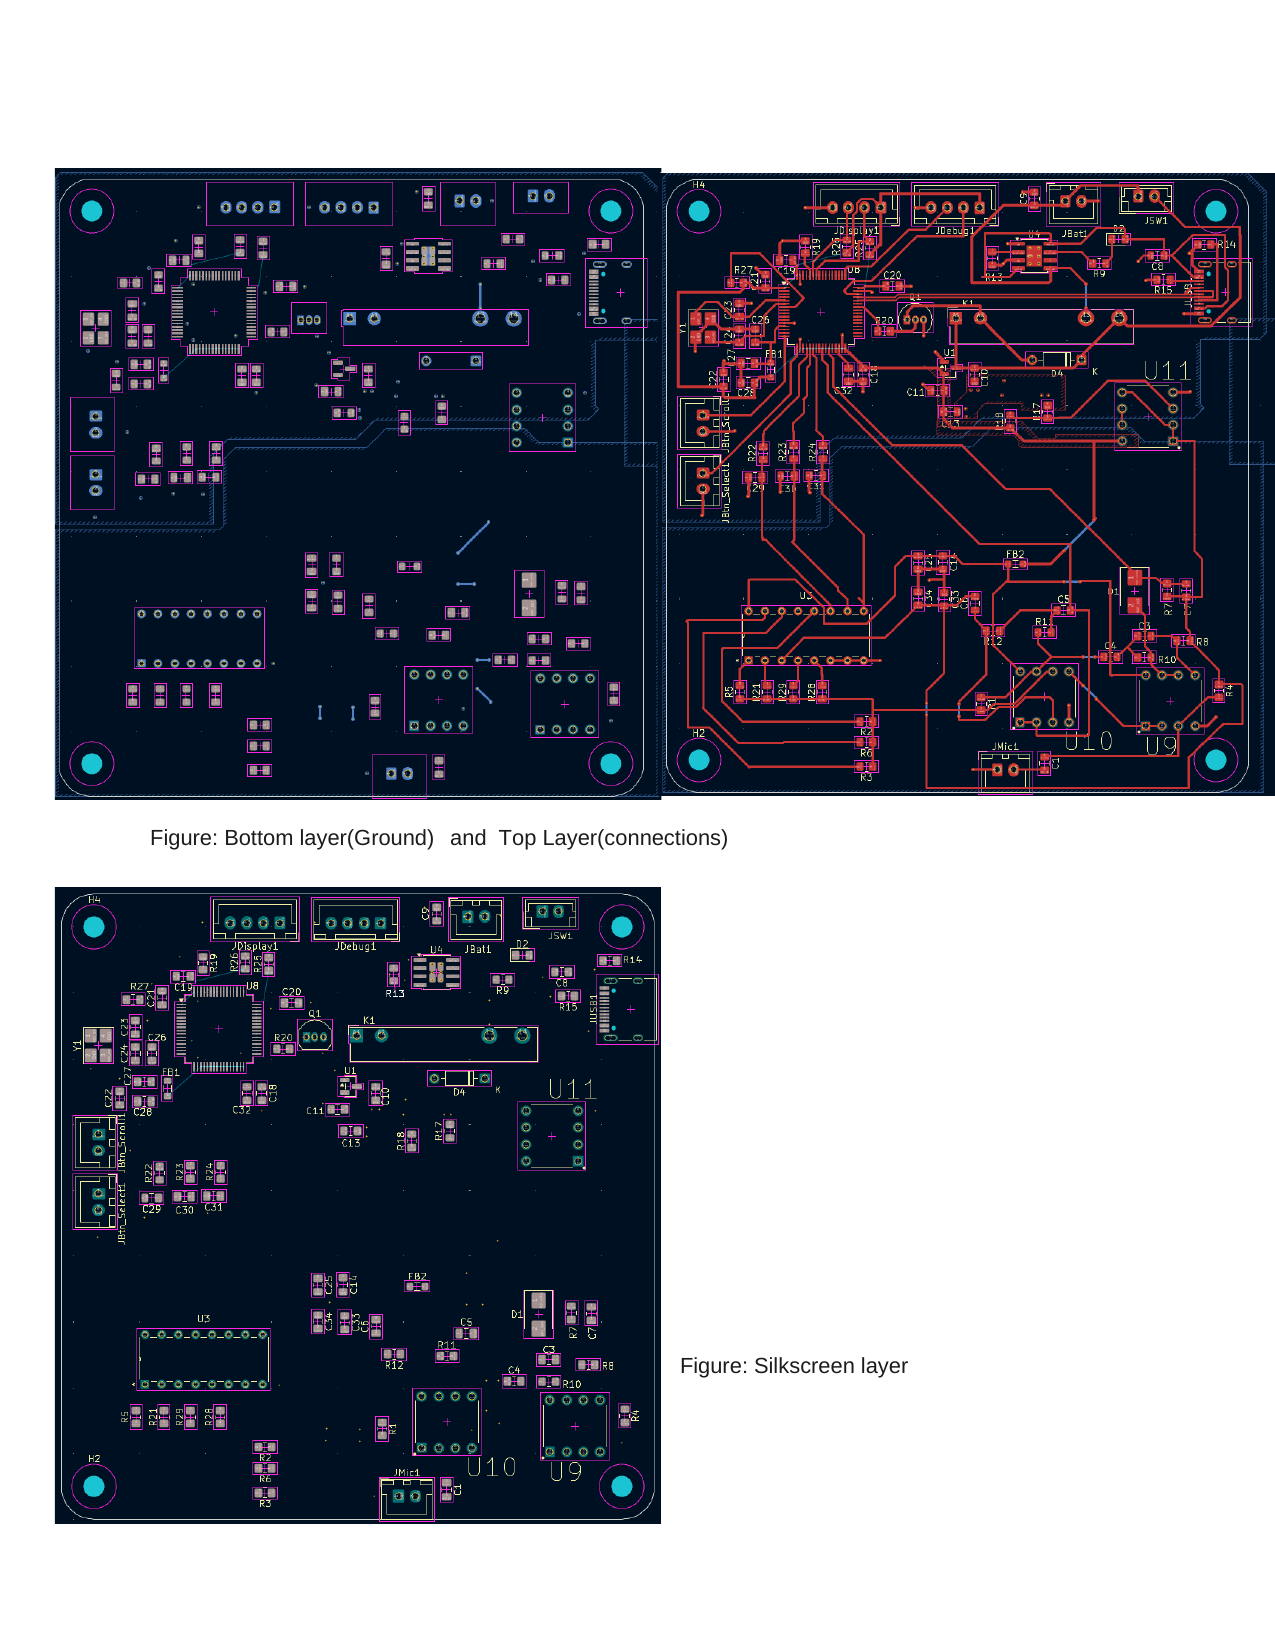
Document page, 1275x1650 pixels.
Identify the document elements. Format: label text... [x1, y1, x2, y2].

picture [54, 168, 1275, 800]
text Figure: Silkscreen layer [661, 1352, 1125, 1378]
picture [54, 887, 661, 1524]
text Figure: Bottom layer(Ground) and Top Layer(connections) [150, 796, 1125, 850]
text [150, 150, 1125, 173]
